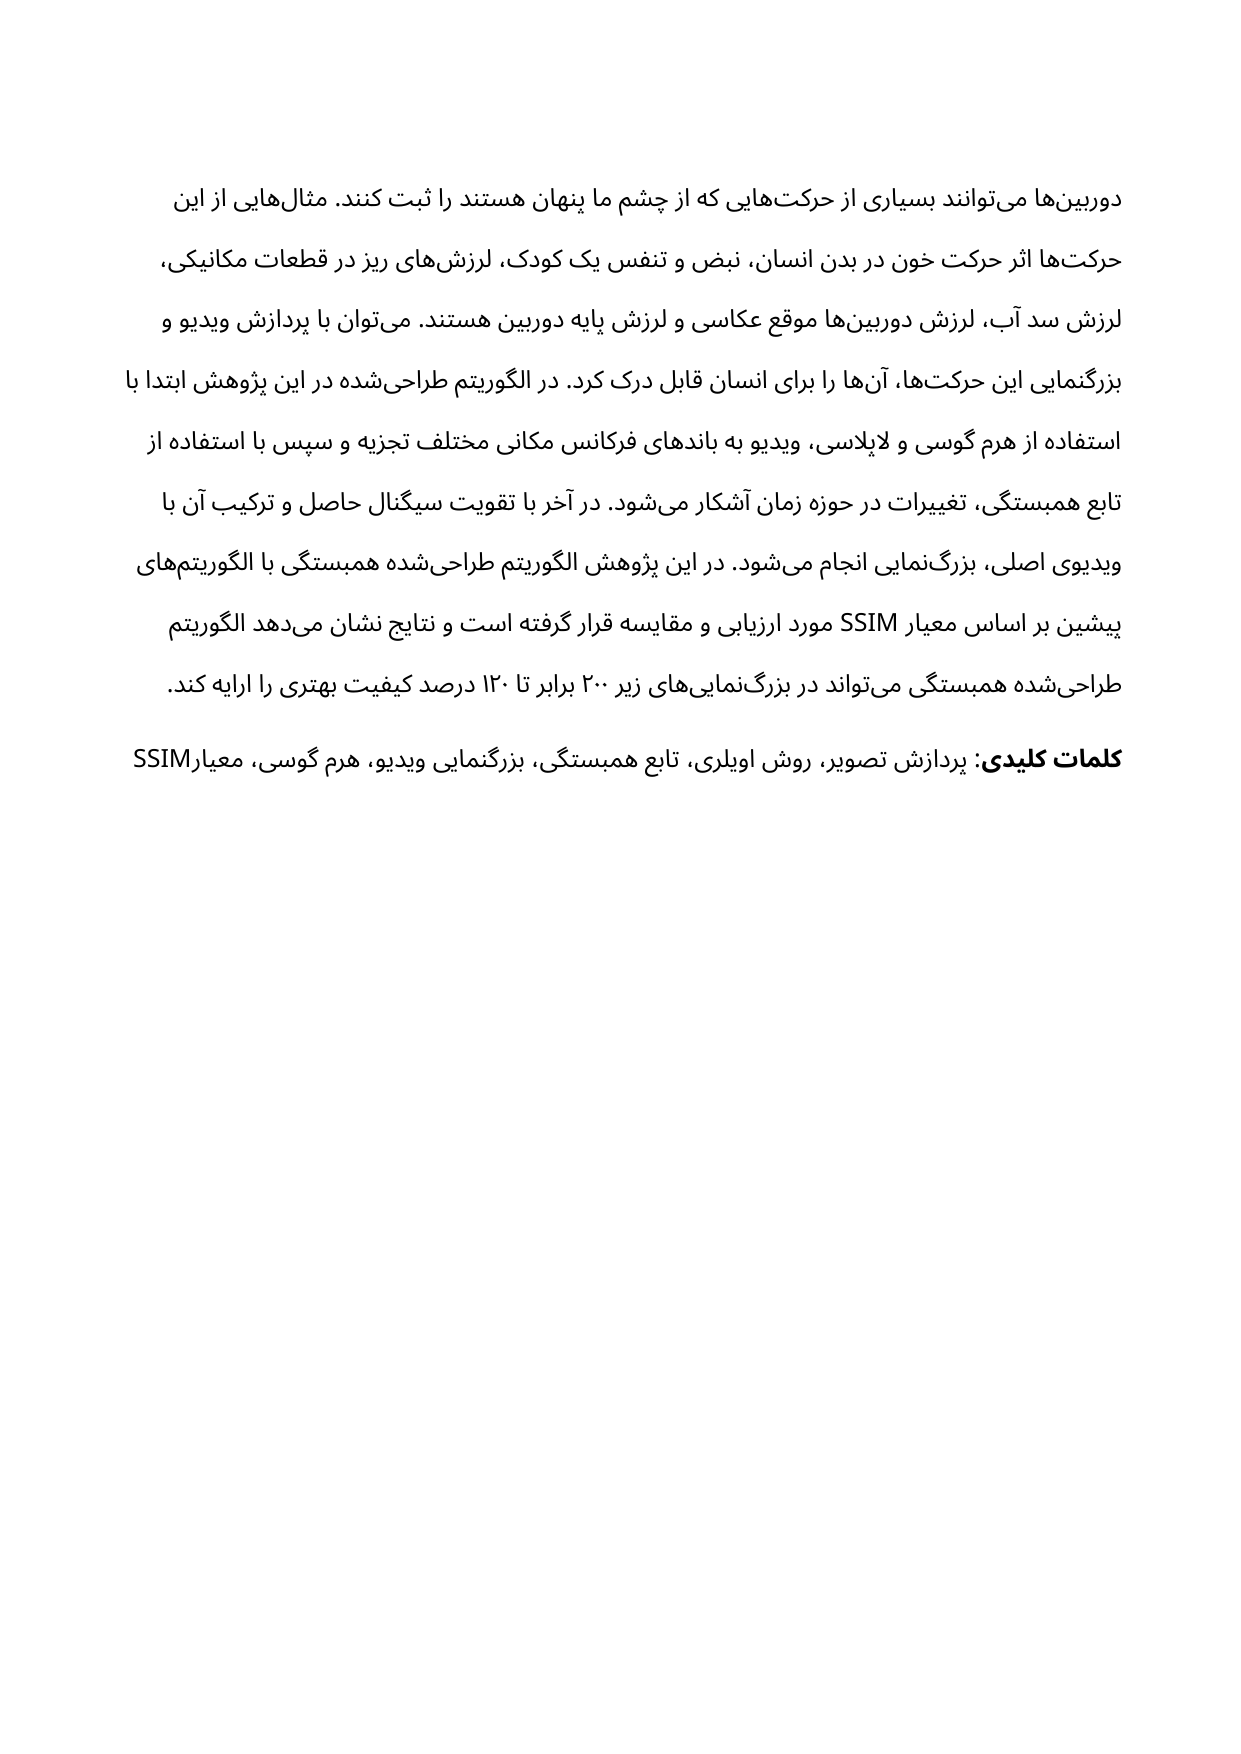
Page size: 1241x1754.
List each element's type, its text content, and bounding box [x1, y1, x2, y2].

text دوربین‌ها می‌توانند بسیاری از حرکت‌هایی که از چشم ما پنهان هستند را ثبت کنند. مثال‌هایی از این حرکت‌ها اثر حرکت خون در بدن انسان، نبض و تنفس یک کودک، لرزش‌های ریز در قطعات مکانیکی، لرزش سد آب، لرزش دوربین‌ها موقع عکاسی و لرزش پایه دوربین هستند. می‌توان با پردازش ویدیو و بزرگنمایی این حرکت‌ها، آن‌ها را برای انسان قابل درک کرد. در الگوریتم طراحی‌شده در این پژوهش ابتدا با استفاده از هرم گوسی و لاپلاسی، ویدیو به باندهای فرکانس مکانی مختلف تجزیه و سپس با استفاده از تابع همبستگی، تغییرات در حوزه زمان آشکار می‌شود. در آخر با تقویت سیگنال حاصل و ترکیب آن با ویدیوی اصلی، بزرگ‌نمایی انجام می‌شود. در این پژوهش الگوریتم طراحی‌شده همبستگی با الگوریتم‌های پیشین بر اساس معیار SSIM مورد ارزیابی و مقایسه قرار گرفته است و نتایج نشان می‌دهد الگوریتم طراحی‌شده همبستگی می‌تواند در بزرگ‌نمایی‌های زیر ۲۰۰ برابر تا ۱۲۰ درصد کیفیت بهتری را ارایه کند. [118, 172, 1122, 711]
text کلمات کلیدی: پردازش تصویر، روش اویلری، تابع همبستگی، بزرگنمایی ویدیو، هرم گوسی، معیارSSIM [118, 733, 1122, 786]
